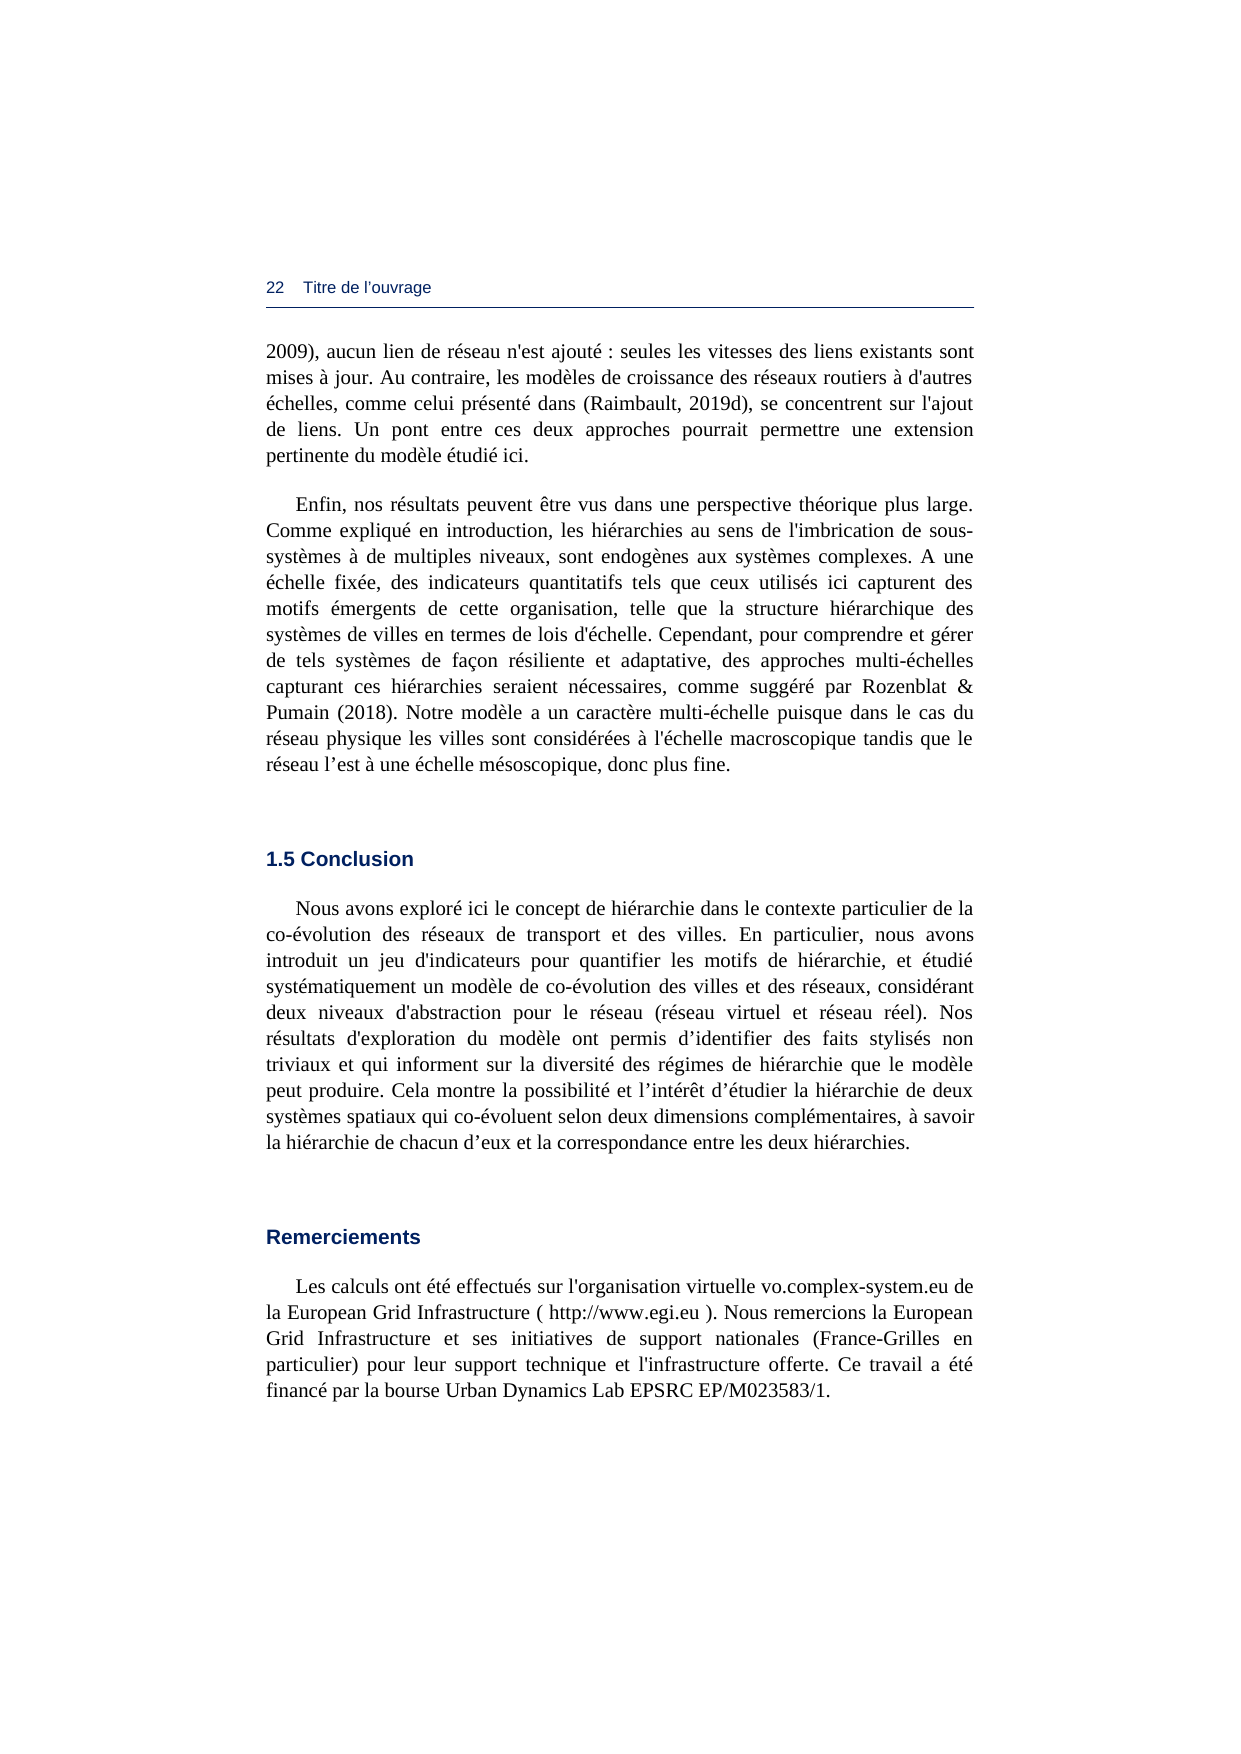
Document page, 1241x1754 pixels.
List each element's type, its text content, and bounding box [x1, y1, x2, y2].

text 1.5 Conclusion [266, 845, 974, 871]
text Remerciements [266, 1223, 974, 1249]
text 2009), aucun lien de réseau n'est ajouté : seules les vitesses des liens existants sont mises à jour. Au contraire, les modèles de croissance des réseaux routiers à d'autres échelles, comme celui présenté dans (Raimbault, 2019d), se concentrent sur l'ajout de liens. Un pont entre ces deux approches pourrait permettre une extension pertinente du modèle étudié ici. [266, 337, 974, 467]
text Enfin, nos résultats peuvent être vus dans une perspective théorique plus large. Comme expliqué en introduction, les hiérarchies au sens de l'imbrication de sous-systèmes à de multiples niveaux, sont endogènes aux systèmes complexes. A une échelle fixée, des indicateurs quantitatifs tels que ceux utilisés ici capturent des motifs émergents de cette organisation, telle que la structure hiérarchique des systèmes de villes en termes de lois d'échelle. Cependant, pour comprendre et gérer de tels systèmes de façon résiliente et adaptative, des approches multi-échelles capturant ces hiérarchies seraient nécessaires, comme suggéré par Rozenblat & Pumain (2018). Notre modèle a un caractère multi-échelle puisque dans le cas du réseau physique les villes sont considérées à l'échelle macroscopique tandis que le réseau l’est à une échelle mésoscopique, donc plus fine. [266, 490, 974, 776]
text Les calculs ont été effectués sur l'organisation virtuelle vo.complex-system.eu de la European Grid Infrastructure ( http://www.egi.eu ). Nous remercions la European Grid Infrastructure et ses initiatives de support nationales (France-Grilles en particulier) pour leur support technique et l'infrastructure offerte. Ce travail a été financé par la bourse Urban Dynamics Lab EPSRC EP/M023583/1. [266, 1272, 974, 1402]
text Nous avons exploré ici le concept de hiérarchie dans le contexte particulier de la co-évolution des réseaux de transport et des villes. En particulier, nous avons introduit un jeu d'indicateurs pour quantifier les motifs de hiérarchie, et étudié systématiquement un modèle de co-évolution des villes et des réseaux, considérant deux niveaux d'abstraction pour le réseau (réseau virtuel et réseau réel). Nos résultats d'exploration du modèle ont permis d’identifier des faits stylisés non triviaux et qui informent sur la diversité des régimes de hiérarchie que le modèle peut produire. Cela montre la possibilité et l’intérêt d’étudier la hiérarchie de deux systèmes spatiaux qui co-évoluent selon deux dimensions complémentaires, à savoir la hiérarchie de chacun d’eux et la correspondance entre les deux hiérarchies. [266, 894, 974, 1154]
